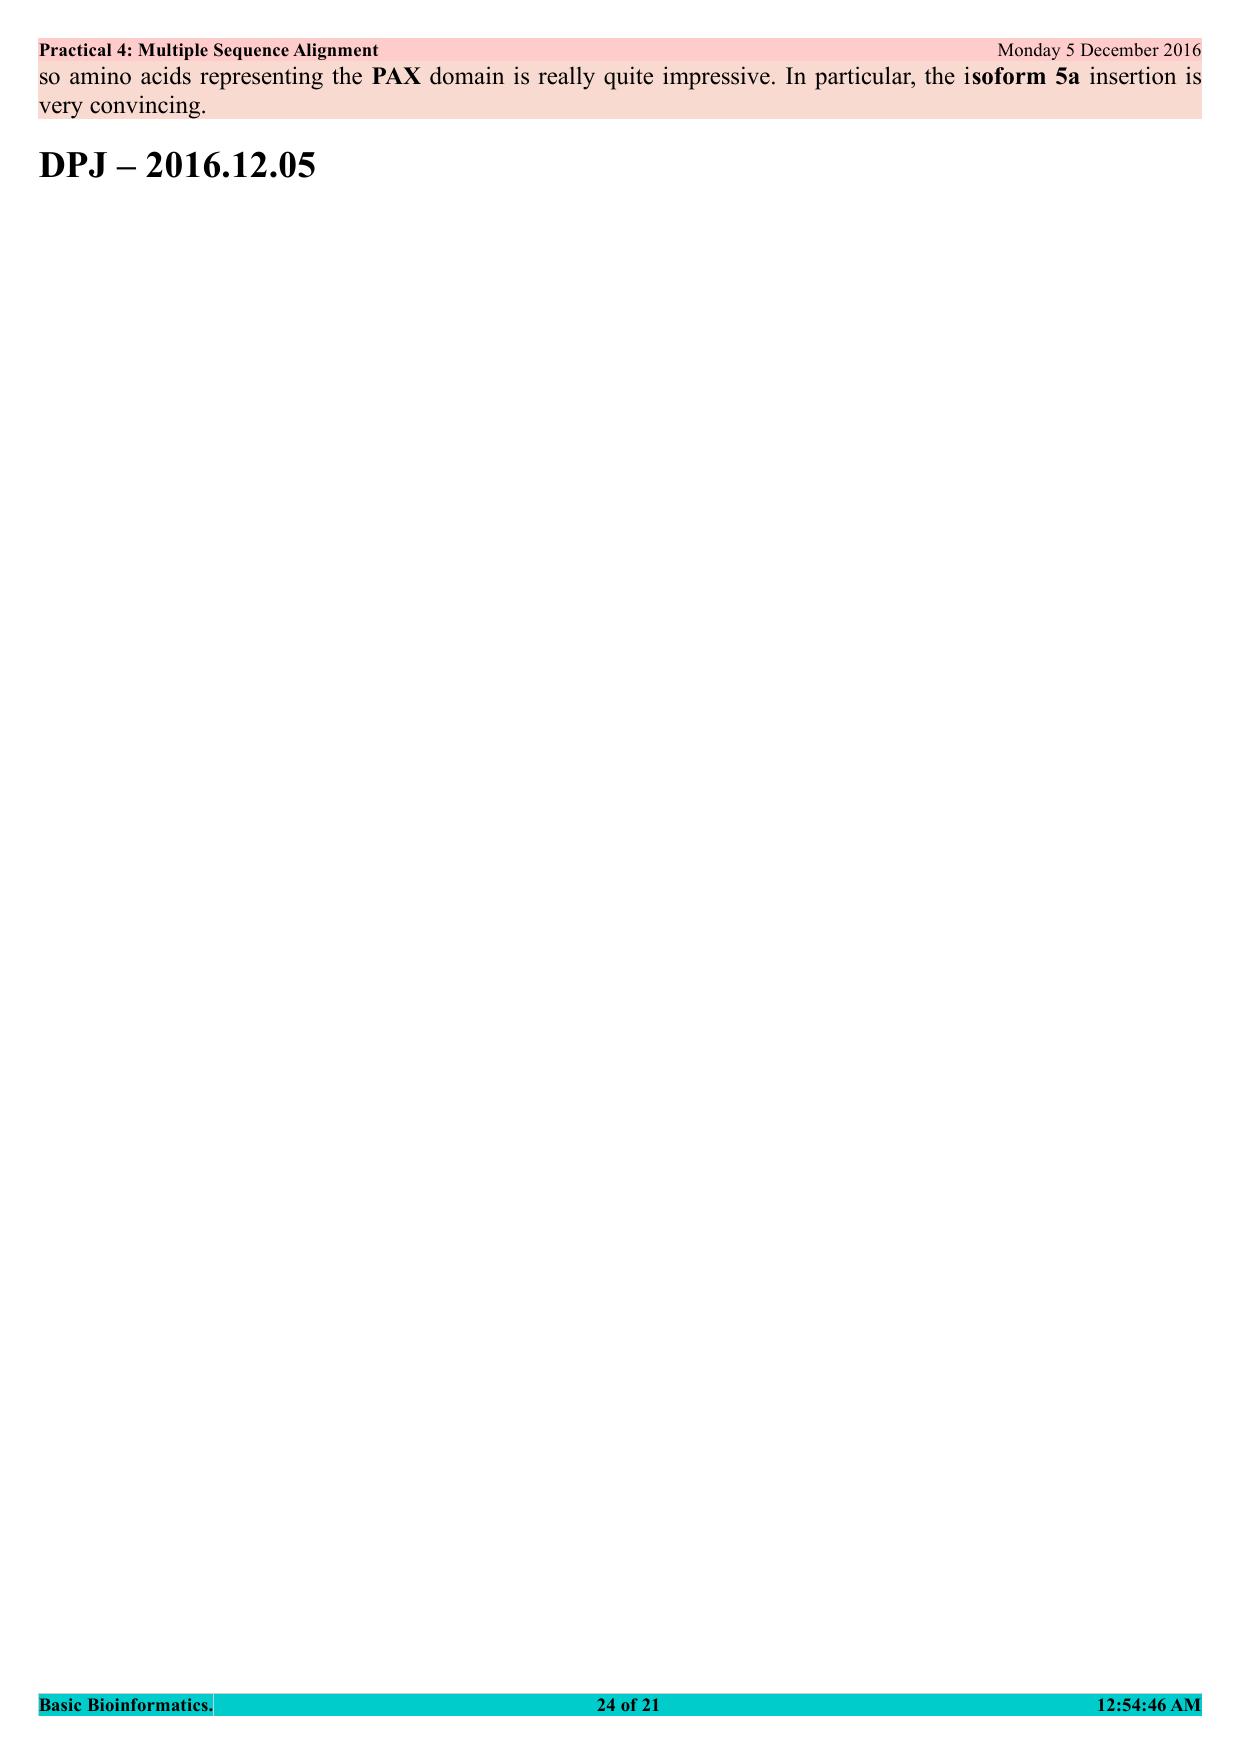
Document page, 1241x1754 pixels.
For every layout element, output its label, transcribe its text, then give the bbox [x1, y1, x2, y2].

text DPJ – 2016.12.05 [38, 142, 1202, 185]
text so amino acids representing the PAX domain is really quite impressive. In particular, the isoform 5a insertion is very convincing. [38, 61, 1202, 119]
